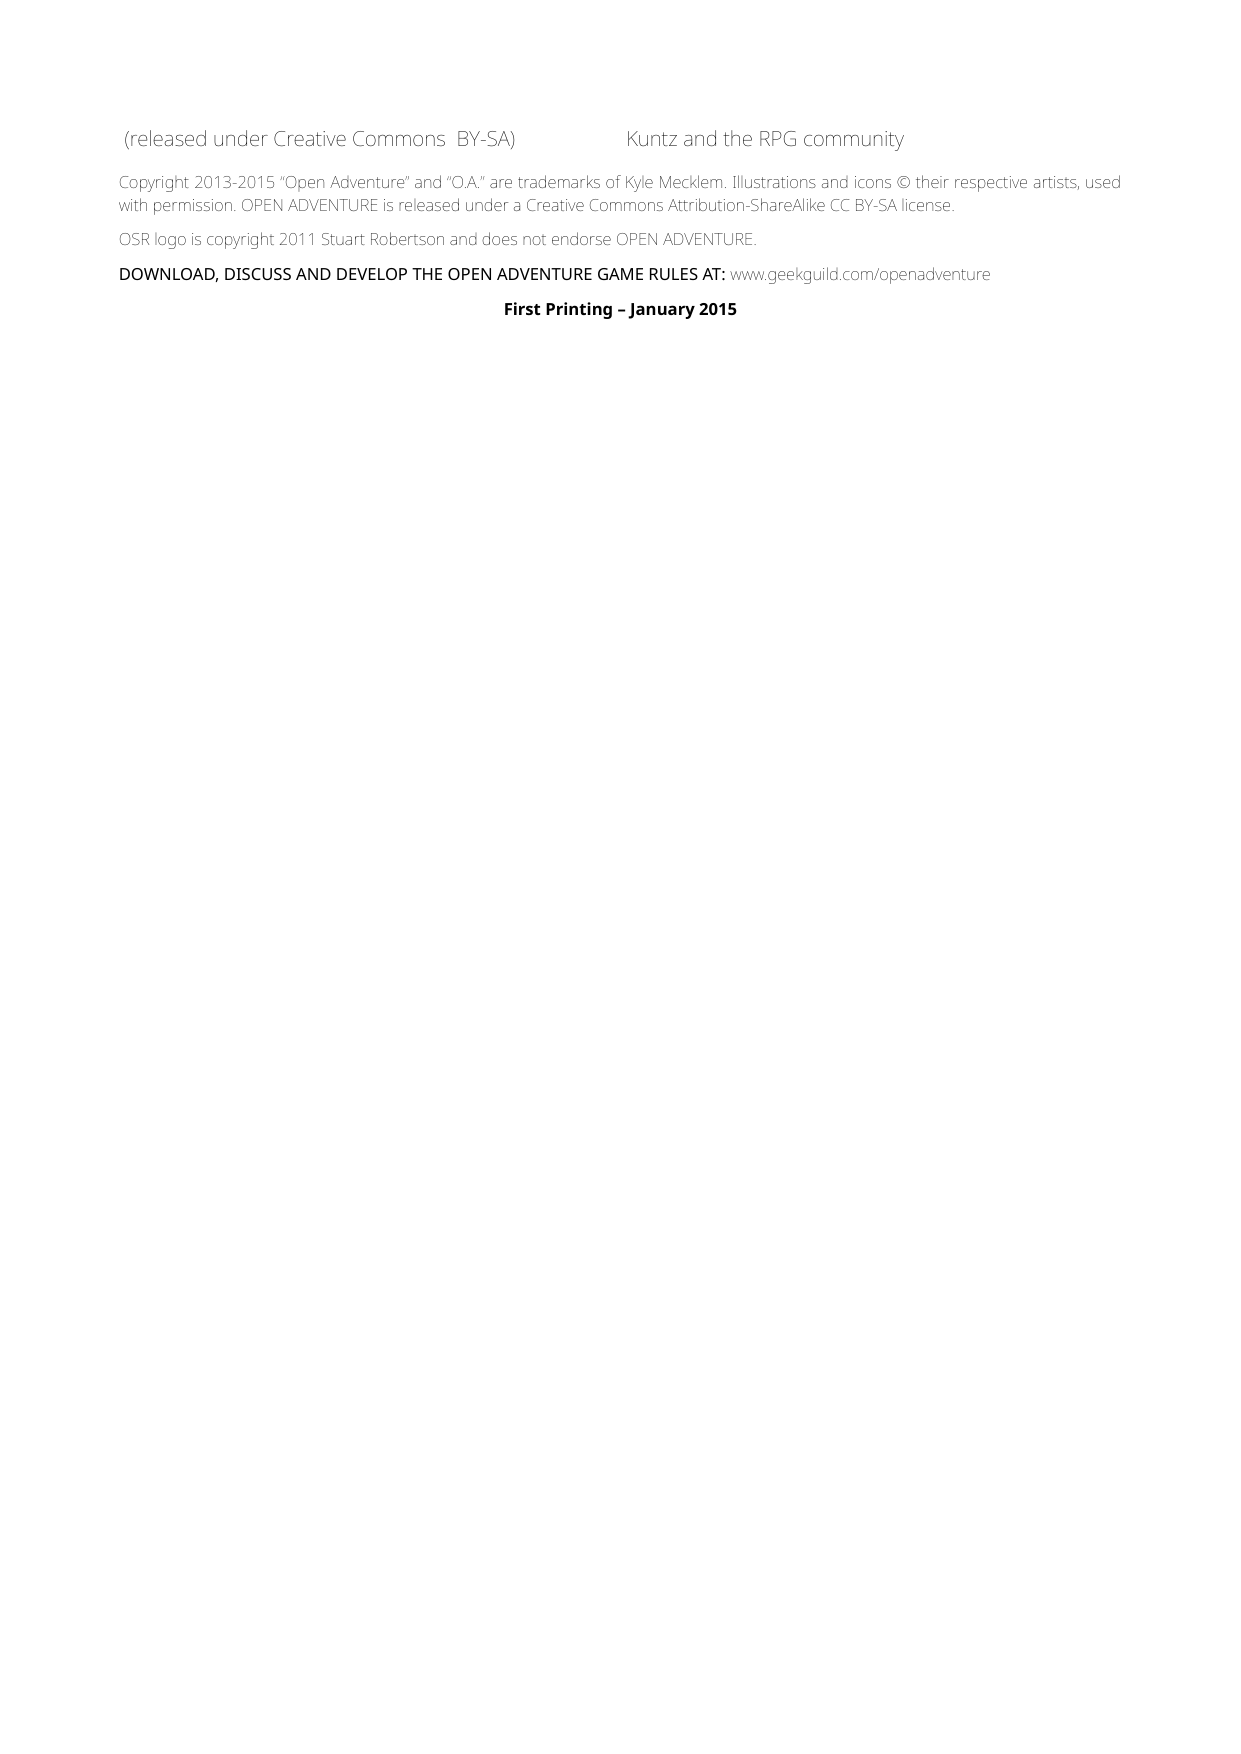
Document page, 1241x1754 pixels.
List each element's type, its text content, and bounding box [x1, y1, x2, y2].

text DOWNLOAD, DISCUSS AND DEVELOP THE OPEN ADVENTURE GAME RULES AT: www.geekguild.com/openadventure [118, 262, 1122, 285]
text First Printing – January 2015 [118, 297, 1122, 320]
text Copyright 2013-2015 “Open Adventure” and “O.A.” are trademarks of Kyle Mecklem. Illustrations and icons © their respective artists, used with permission. OPEN ADVENTURE is released under a Creative Commons Attribution-ShareAlike CC BY-SA license. [118, 170, 1122, 216]
table_header Kuntz and the RPG community [620, 119, 1122, 170]
table_header (released under Creative Commons BY-SA) [119, 119, 620, 170]
text OSR logo is copyright 2011 Stuart Robertson and does not endorse OPEN ADVENTURE. [118, 228, 1122, 251]
